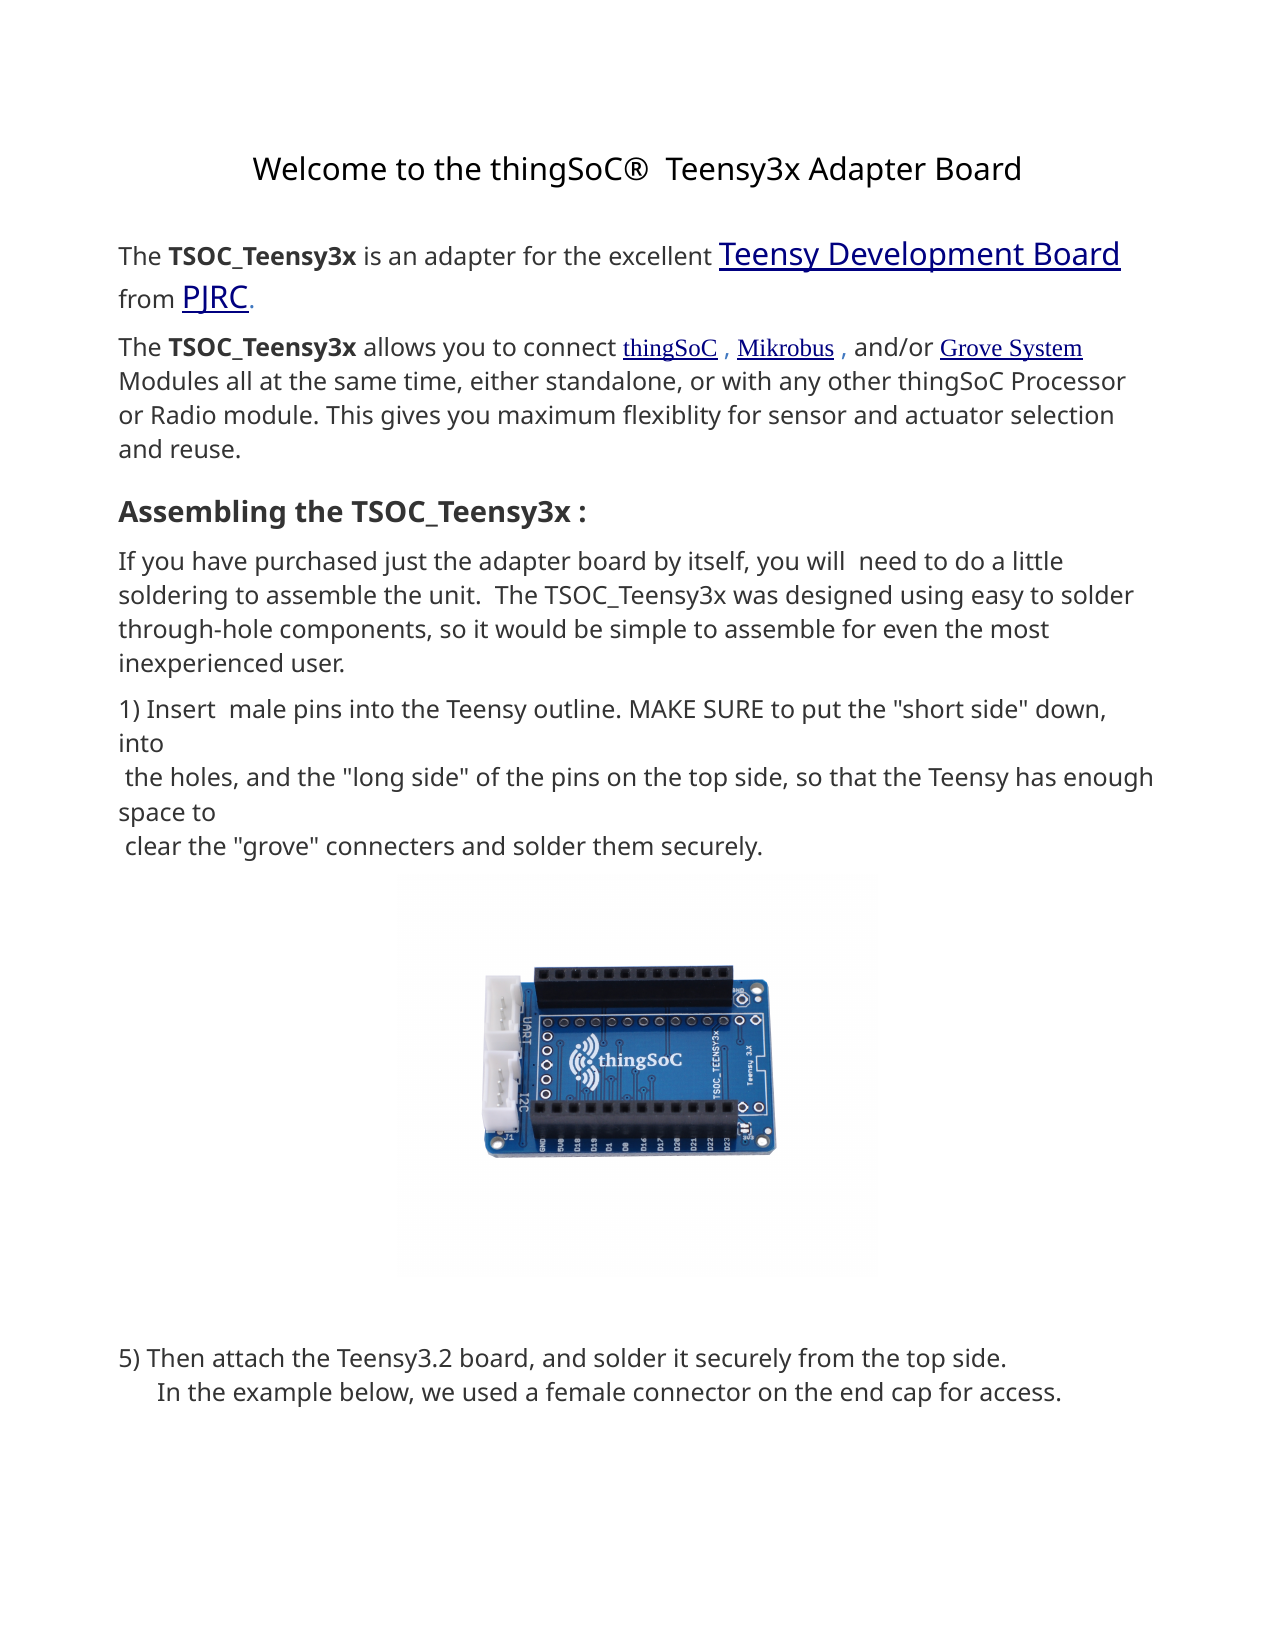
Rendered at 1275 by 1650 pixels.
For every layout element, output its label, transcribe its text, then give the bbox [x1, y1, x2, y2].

text The TSOC_Teensy3x is an adapter for the excellent Teensy Development Board from PJRC. [118, 232, 1157, 317]
text If you have purchased just the adapter board by itself, you will need to do a little soldering to assemble the unit. The TSOC_Teensy3x was designed using easy to solder through-hole components, so it would be simple to assemble for even the most inexperienced user. [118, 543, 1157, 679]
text 1) Insert male pins into the Teensy outline. MAKE SURE to put the "short side" down, into the holes, and the "long side" of the pins on the top side, so that the Teensy has enough space to clear the "grove" connecters and solder them securely. [118, 692, 1157, 862]
picture [397, 874, 878, 1277]
text Welcome to the thingSoC® Teensy3x Adapter Board [118, 147, 1157, 232]
text 5) Then attach the Teensy3.2 board, and solder it securely from the top side. In the example below, we used a female connector on the end cap for access. [118, 1340, 1157, 1408]
text Assembling the TSOC_Teensy3x : [118, 491, 1157, 531]
text The TSOC_Teensy3x allows you to connect thingSoC , Mikrobus , and/or Grove System Modules all at the same time, either standalone, or with any other thingSoC Processor or Radio module. This gives you maximum flexiblity for sensor and actuator selection and reuse. [118, 330, 1157, 466]
